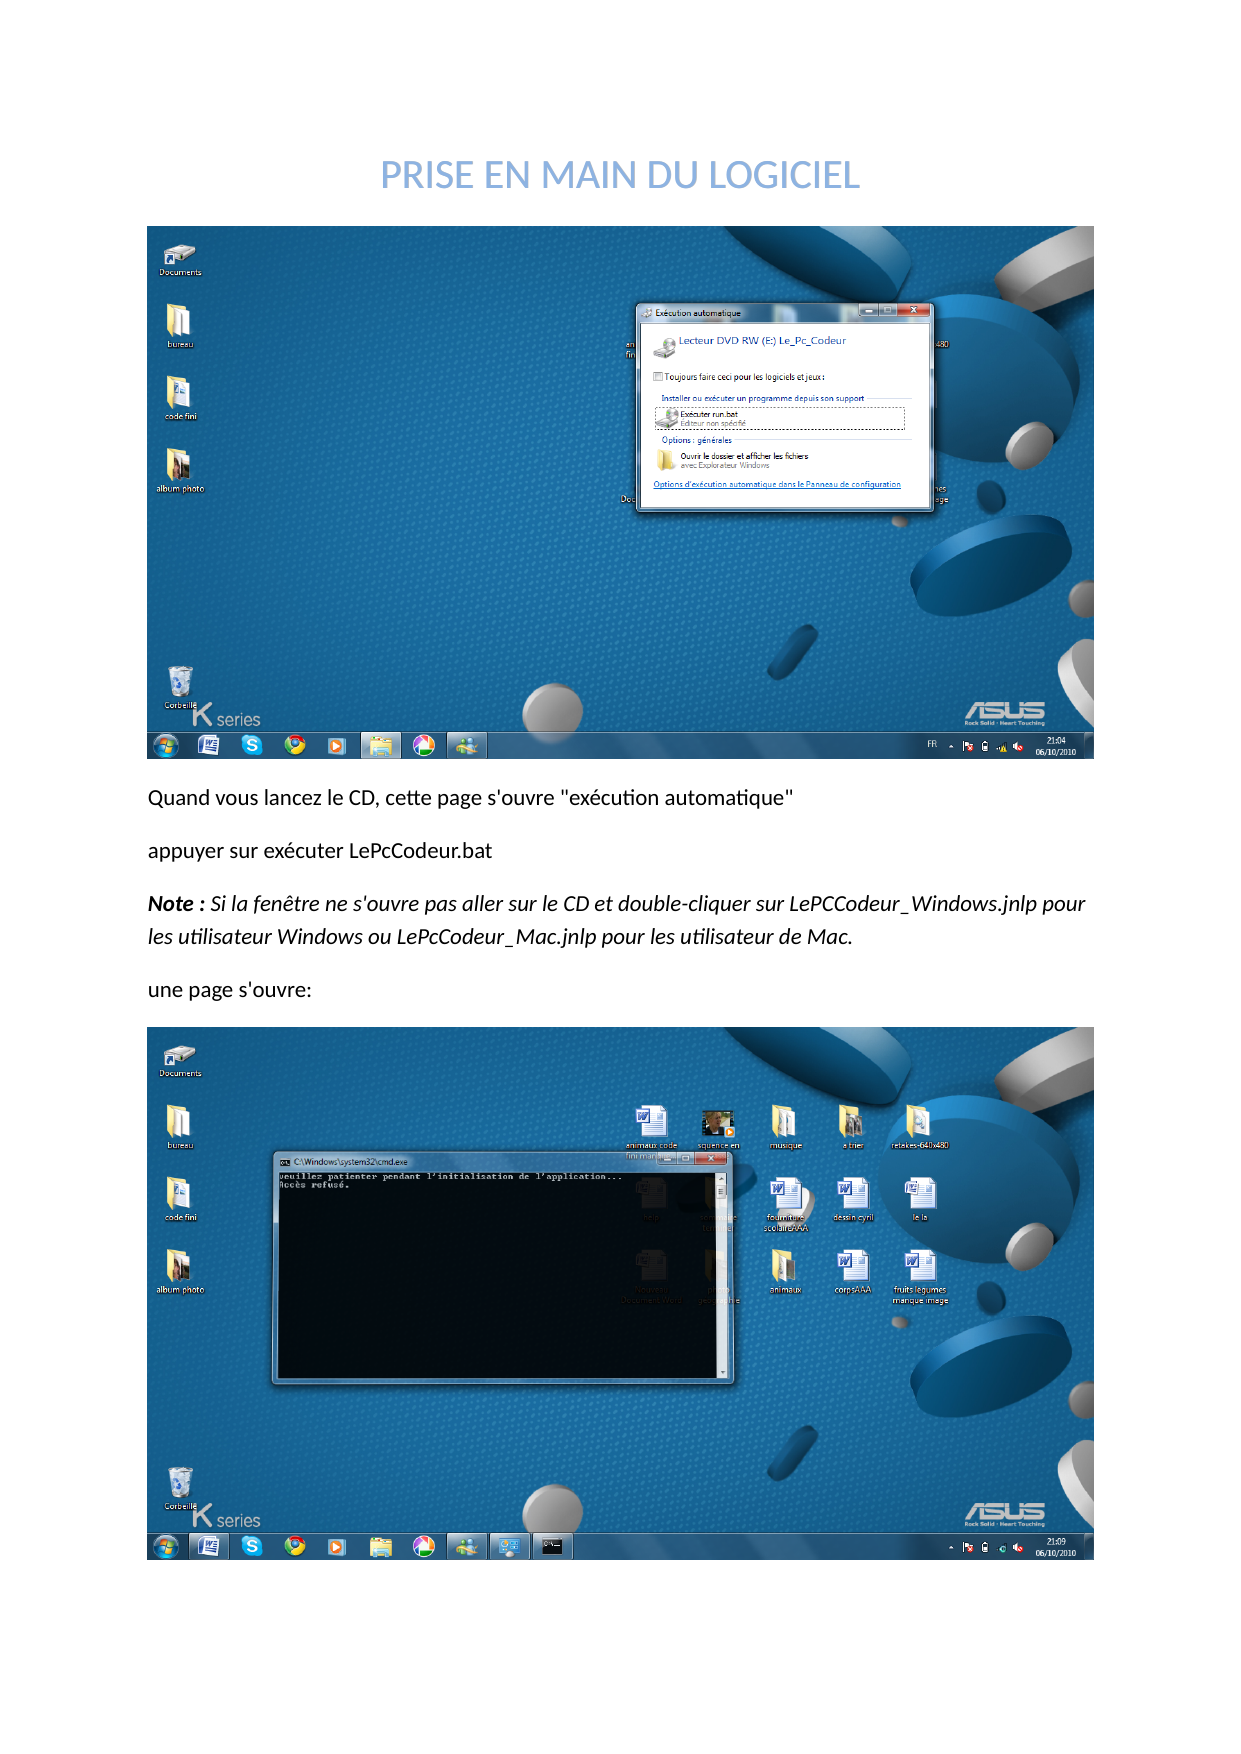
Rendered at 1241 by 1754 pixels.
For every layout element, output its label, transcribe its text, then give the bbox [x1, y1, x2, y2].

text appuyer sur exécuter LePcCodeur.bat [148, 837, 1092, 864]
text PRISE EN MAIN DU LOGICIEL [148, 148, 1092, 198]
picture [147, 1027, 1094, 1560]
text Note : Si la fenêtre ne s'ouvre pas aller sur le CD et double-cliquer sur LePCCodeur_Windows.jnlp pour les utilisateur Windows ou LePcCodeur_Mac.jnlp pour les utilisateur de Mac. [148, 889, 1092, 950]
picture [147, 226, 1094, 759]
text Quand vous lancez le CD, cette page s'ouvre "exécution automatique" [148, 783, 1092, 812]
text une page s'ouvre: [148, 975, 1092, 1003]
